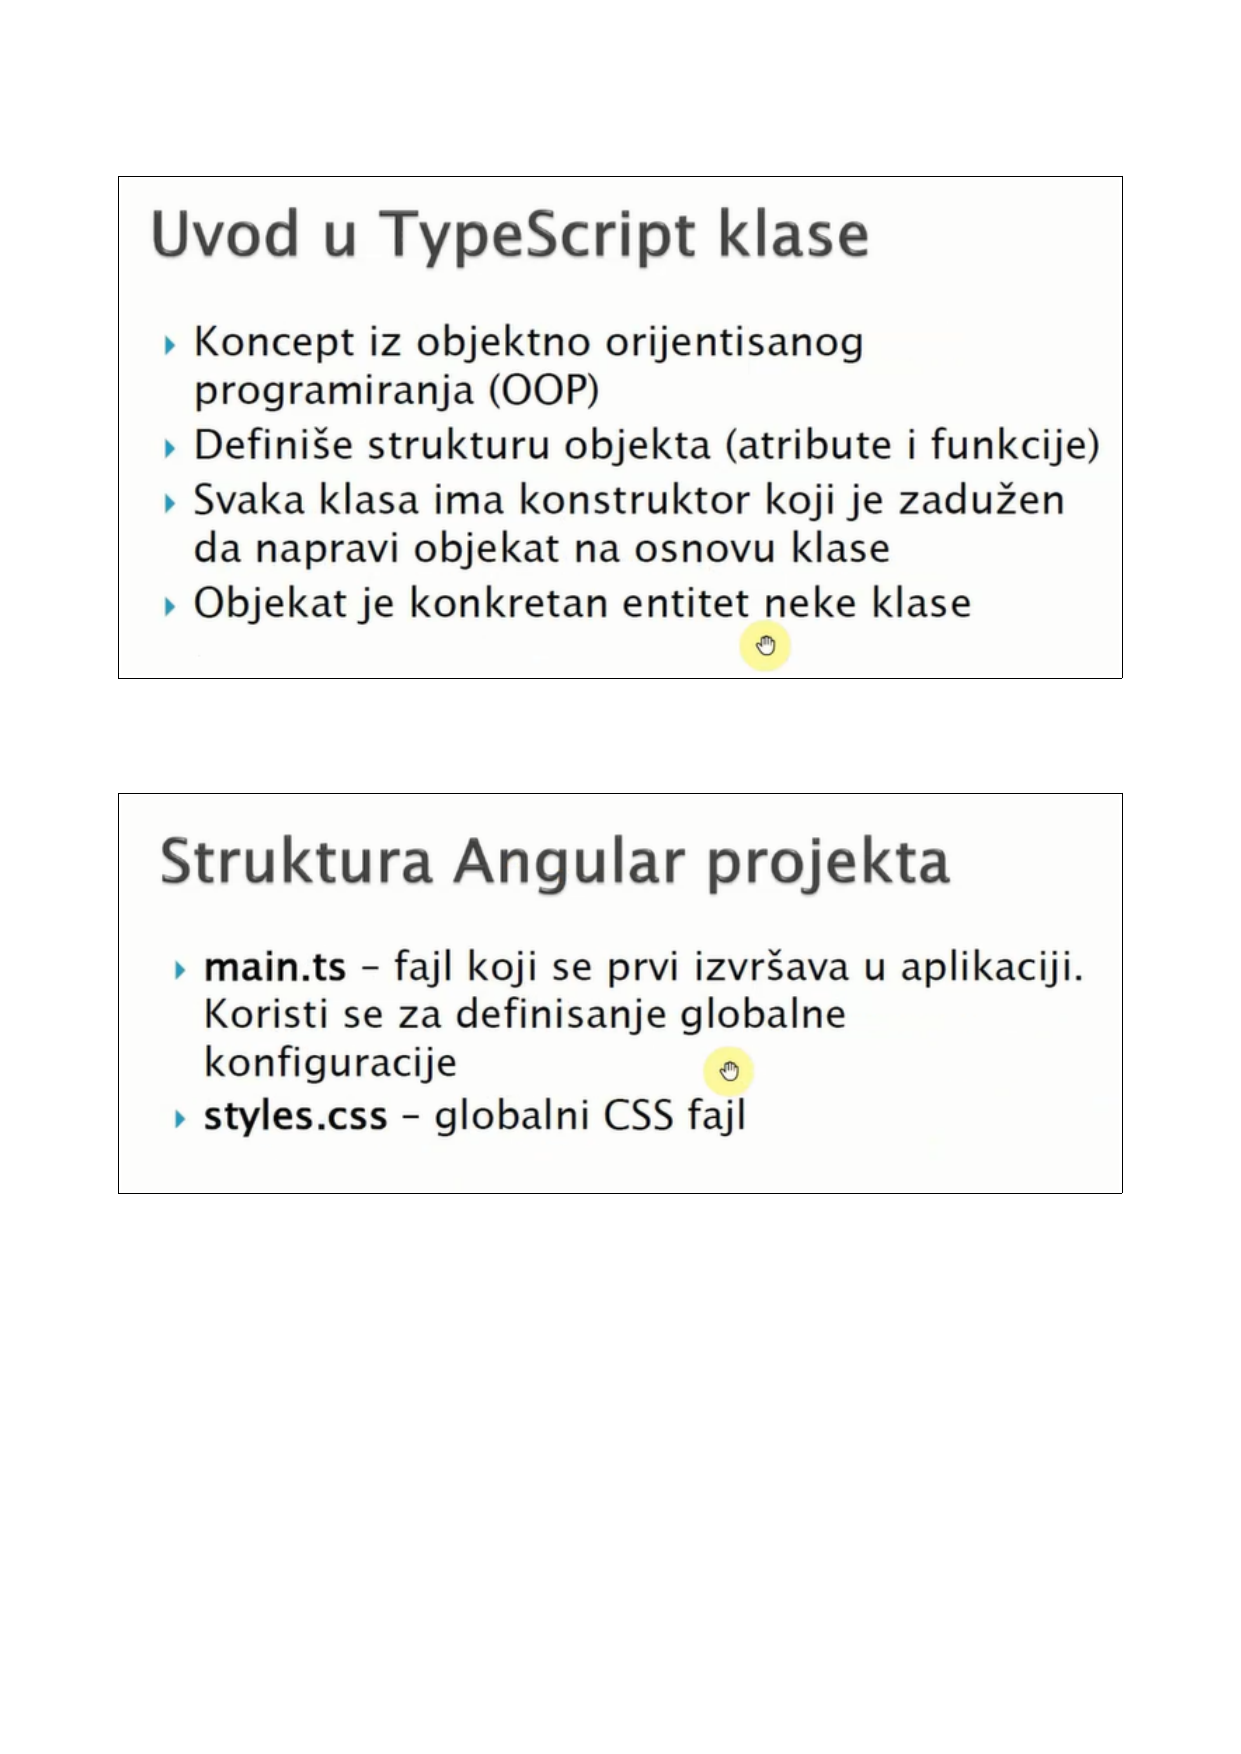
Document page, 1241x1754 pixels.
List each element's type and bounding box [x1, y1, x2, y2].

picture [121, 795, 1119, 1191]
picture [121, 178, 1119, 675]
